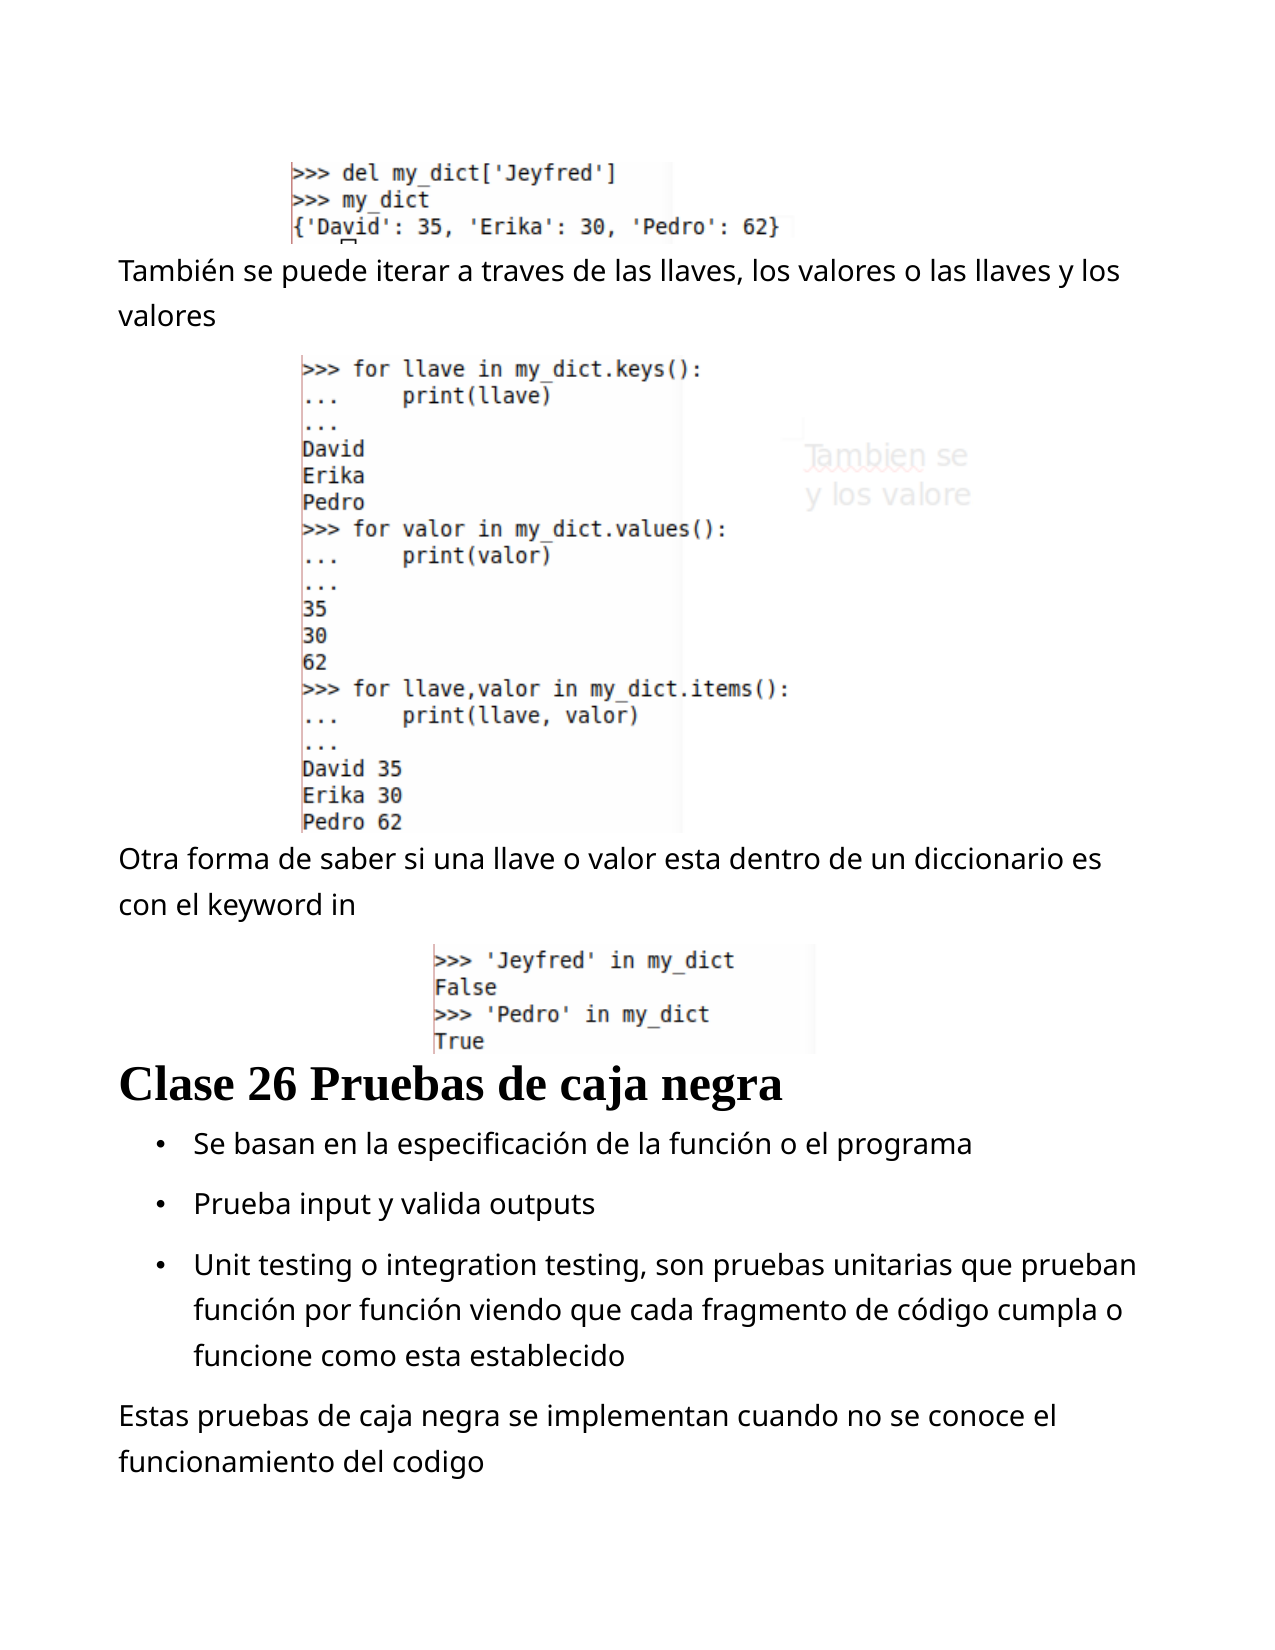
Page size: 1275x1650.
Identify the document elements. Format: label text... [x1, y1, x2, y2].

picture [291, 162, 937, 244]
subtitle Clase 26 Pruebas de caja negra [118, 969, 1157, 1111]
list Unit testing o integration testing, son pruebas unitarias que prueban función por función viendo que cada fragmento de código cumpla o funcione como esta establecido [156, 1244, 1157, 1375]
text Otra forma de saber si una llave o valor esta dentro de un diccionario es con el keyword in [118, 356, 1157, 923]
text Estas pruebas de caja negra se implementan cuando no se conoce el funcionamiento del codigo [118, 1395, 1157, 1481]
list Se basan en la especificación de la función o el programa [156, 1123, 1157, 1163]
list Prueba input y valida outputs [156, 1184, 1157, 1223]
picture [301, 355, 974, 833]
text También se puede iterar a traves de las llaves, los valores o las llaves y los valores [118, 178, 1157, 335]
picture [433, 944, 842, 1054]
